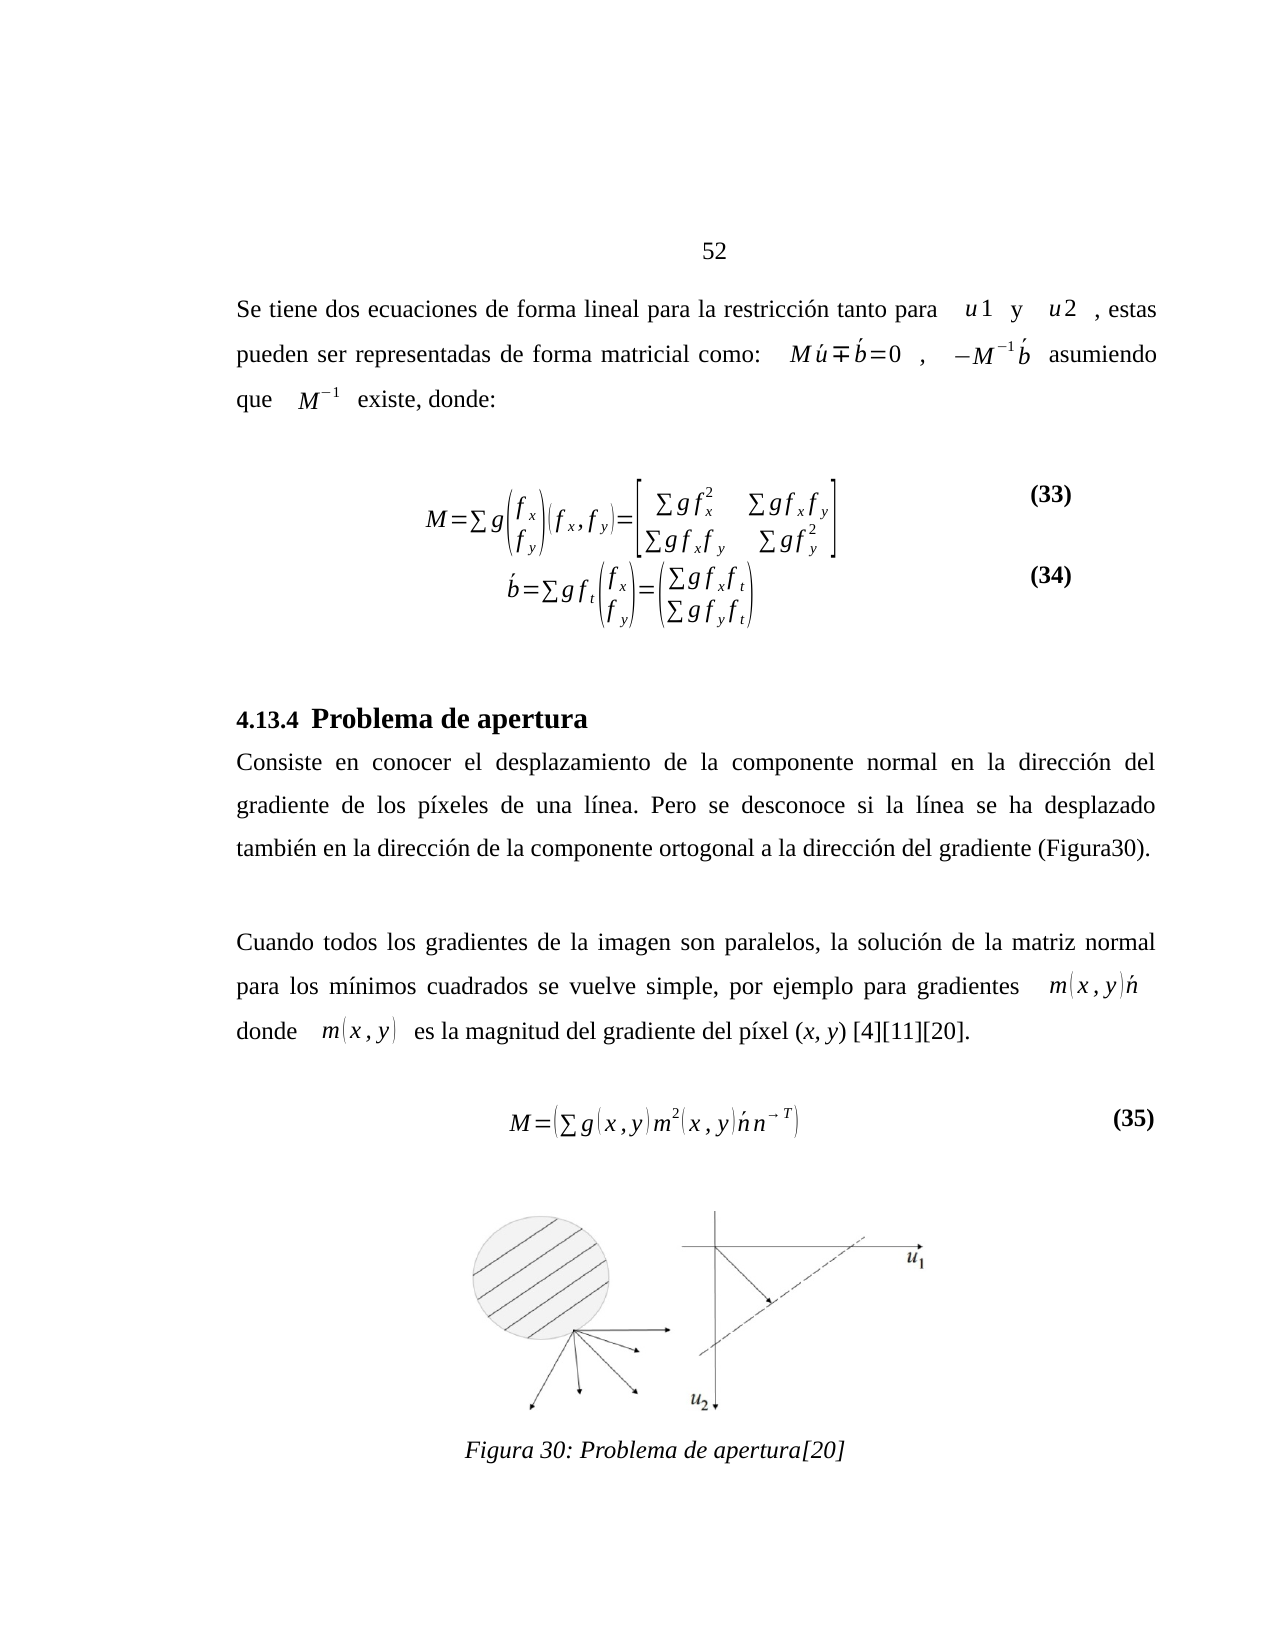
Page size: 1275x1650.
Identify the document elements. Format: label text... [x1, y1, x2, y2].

text Consiste en conocer el desplazamiento de la componente normal en la dirección del gradiente de los píxeles de una línea. Pero se desconoce si la línea se ha desplazado también en la dirección de la componente ortogonal a la dirección del gradiente (Figura30). [236, 747, 1157, 862]
subtitle Problema de apertura [236, 701, 1157, 735]
table_cell [281, 560, 980, 631]
table_header [281, 479, 980, 560]
text Figura 30: Problema de apertura[20] [464, 1413, 929, 1464]
text Se tiene dos ecuaciones de forma lineal para la restricción tanto para y , estas pueden ser representadas de forma matricial como: , asumiendo que existe, donde: [236, 294, 1157, 414]
text Cuando todos los gradientes de la imagen son paralelos, la solución de la matriz normal para los mínimos cuadrados se vuelve simple, por ejemplo para gradientes donde es la magnitud del gradiente del píxel (x, y) [4][11][20]. [236, 927, 1157, 1046]
picture [464, 1211, 929, 1413]
table_header (35) [1084, 1103, 1184, 1171]
table_header [224, 1103, 1083, 1171]
table_header (33) [980, 479, 1122, 560]
table_cell (34) [980, 560, 1122, 631]
